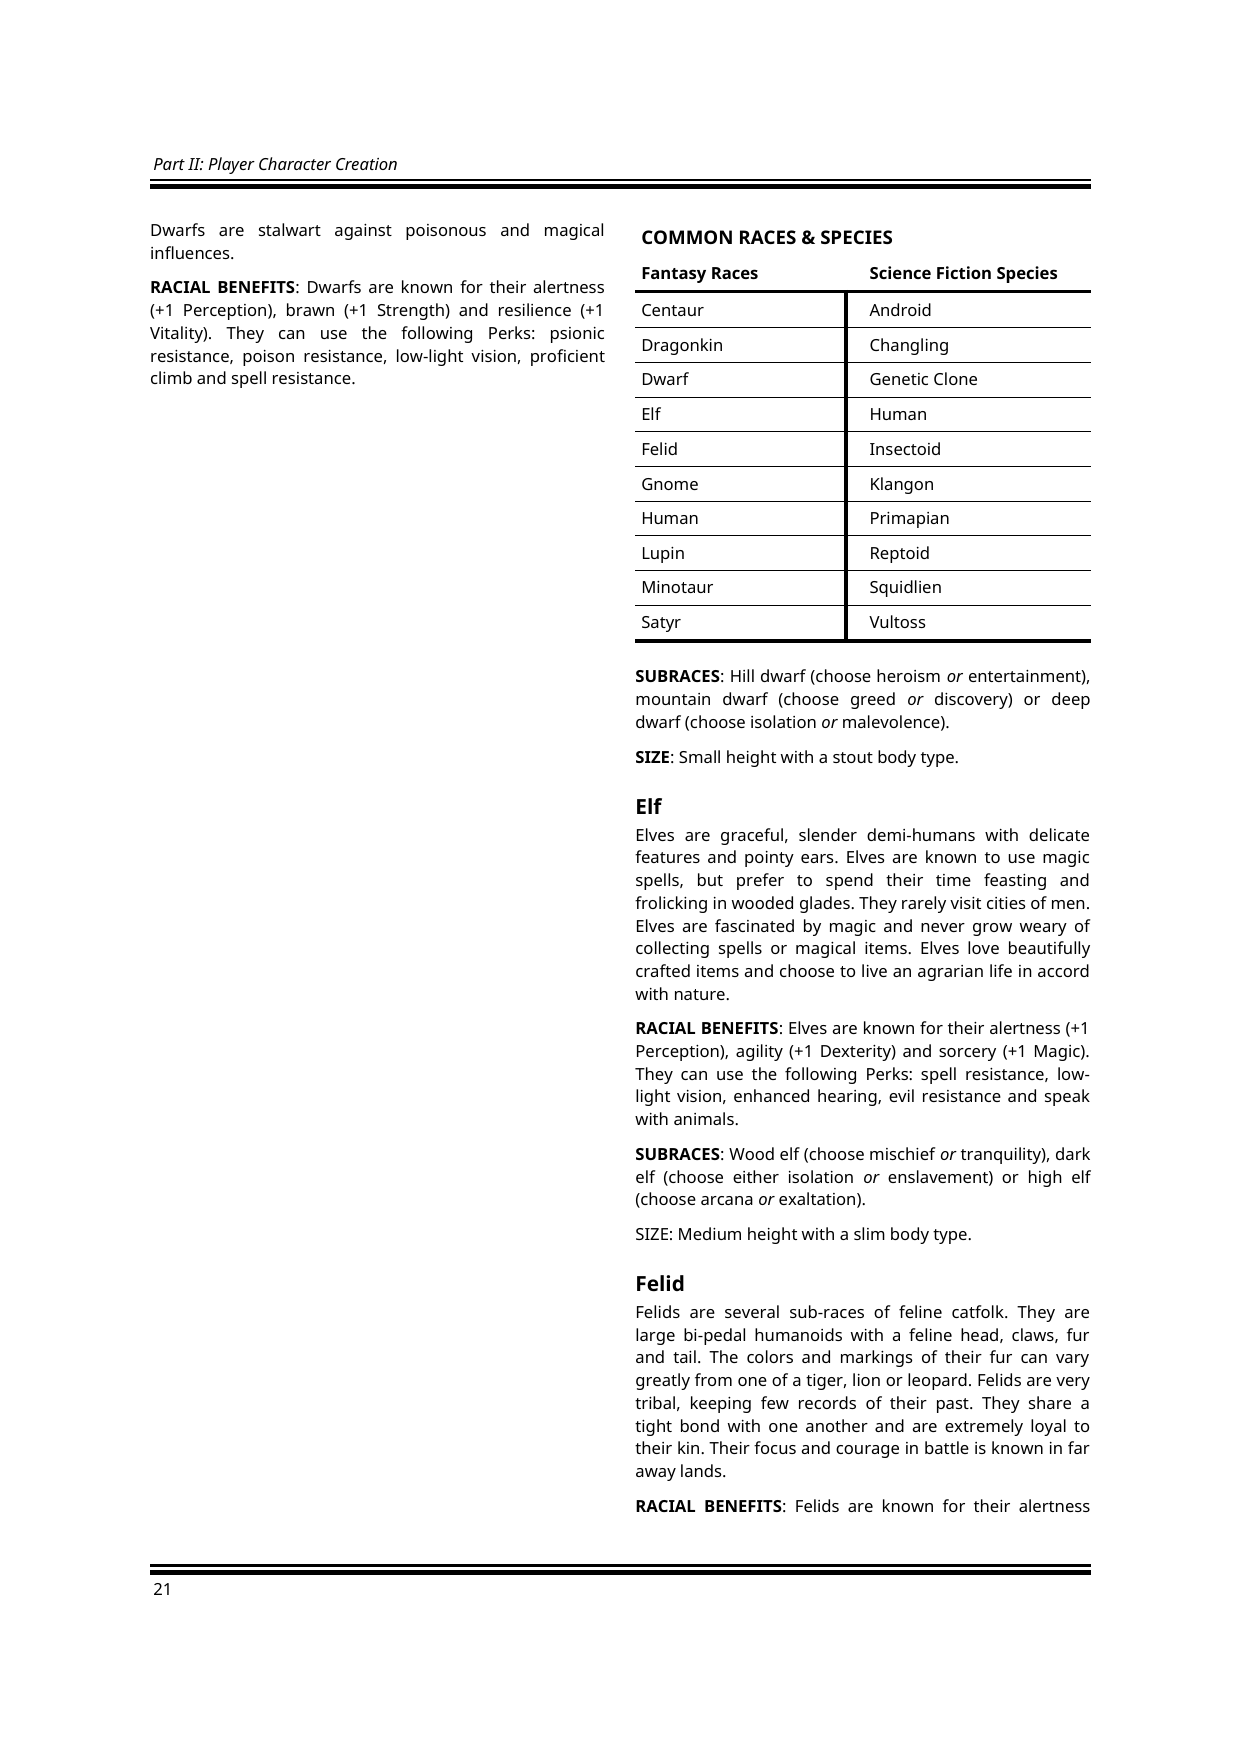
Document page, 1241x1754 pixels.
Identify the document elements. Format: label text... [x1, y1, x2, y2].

table_cell Human [635, 502, 844, 535]
table_cell Fantasy Races [635, 256, 846, 290]
table_cell Science Fiction Species [864, 256, 1091, 290]
table_cell Android [864, 293, 1091, 327]
table_cell Dragonkin [635, 328, 844, 362]
text SIZE: Medium height with a slim body type. [635, 1223, 1091, 1245]
table_cell [846, 256, 863, 290]
table_cell Elf [635, 398, 844, 431]
table_cell [848, 606, 863, 639]
table_cell [848, 328, 863, 362]
table_cell Insectoid [864, 432, 1091, 466]
table_cell [848, 363, 863, 396]
table_cell Genetic Clone [864, 363, 1091, 396]
text Dwarfs are stalwart against poisonous and magical influences. [150, 219, 605, 264]
table_cell Satyr [635, 606, 844, 639]
table_cell Klangon [864, 467, 1091, 501]
text RACIAL BENEFITS: Felids are known for their alertness [635, 1494, 1091, 1517]
table_cell Changling [864, 328, 1091, 362]
text SUBRACES: Wood elf (choose mischief or tranquility), dark elf (choose either isolation or enslavement) or high elf (choose arcana or exaltation). [635, 1142, 1091, 1211]
text SUBRACES: Hill dwarf (choose heroism or entertainment), mountain dwarf (choose greed or discovery) or deep dwarf (choose isolation or malevolence). [635, 665, 1091, 733]
table_cell [848, 398, 863, 431]
table_cell Reptoid [864, 536, 1091, 570]
table_cell [848, 536, 863, 570]
table_cell Vultoss [864, 606, 1091, 639]
table_header Common Races & Species [635, 219, 1091, 256]
text RACIAL BENEFITS: Elves are known for their alertness (+1 Perception), agility (+1 Dexterity) and sorcery (+1 Magic). They can use the following Perks: spell resistance, low-light vision, enhanced hearing, evil resistance and speak with animals. [635, 1017, 1091, 1131]
table_cell [848, 293, 863, 327]
text Elves are graceful, slender demi-humans with delicate features and pointy ears. Elves are known to use magic spells, but prefer to spend their time feasting and frolicking in wooded glades. They rarely visit cities of men. Elves are fascinated by magic and never grow weary of collecting spells or magical items. Elves love beautifully crafted items and choose to live an agrarian life in accord with nature. [635, 823, 1091, 1005]
table_cell Minotaur [635, 571, 844, 604]
table_cell Felid [635, 432, 844, 466]
table_cell Gnome [635, 467, 844, 501]
text RACIAL BENEFITS: Dwarfs are known for their alertness (+1 Perception), brawn (+1 Strength) and resilience (+1 Vitality). They can use the following Perks: psionic resistance, poison resistance, low-light vision, proficient climb and spell resistance. [150, 276, 605, 389]
table_cell Human [864, 398, 1091, 431]
text Elf [635, 792, 1091, 820]
text SIZE: Small height with a stout body type. [635, 745, 1091, 768]
table_cell Squidlien [864, 571, 1091, 604]
table_cell Lupin [635, 536, 844, 570]
table_cell Centaur [635, 293, 844, 327]
text Felids are several sub-races of feline catfolk. They are large bi-pedal humanoids with a feline head, claws, fur and tail. The colors and markings of their fur can vary greatly from one of a tiger, lion or leopard. Felids are very tribal, keeping few records of their past. They share a tight bond with one another and are extremely loyal to their kin. Their focus and courage in battle is known in far away lands. [635, 1301, 1091, 1482]
table_cell [848, 432, 863, 466]
table_cell [848, 467, 863, 501]
text Felid [635, 1269, 1091, 1298]
table_cell Dwarf [635, 363, 844, 396]
table_cell [848, 502, 863, 535]
table_cell [848, 571, 863, 604]
table_cell Primapian [864, 502, 1091, 535]
